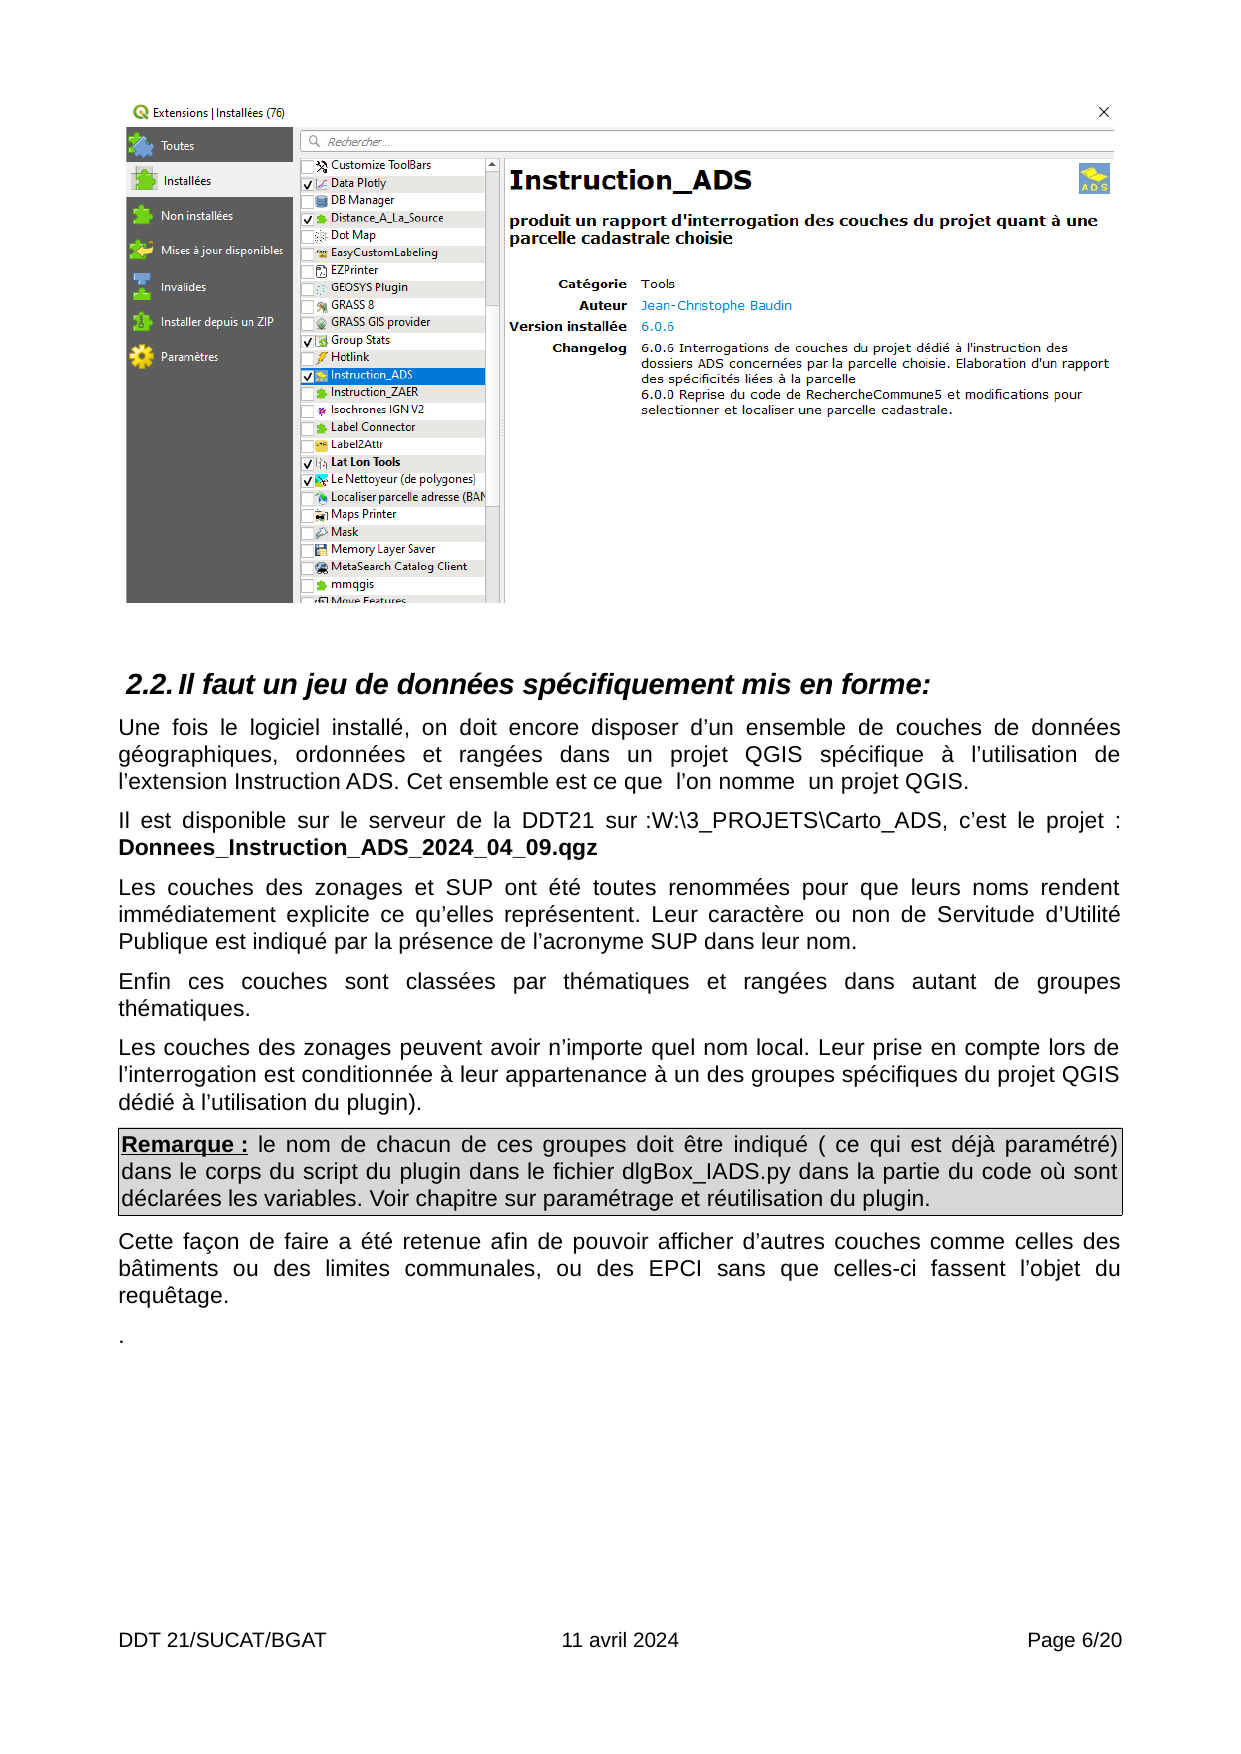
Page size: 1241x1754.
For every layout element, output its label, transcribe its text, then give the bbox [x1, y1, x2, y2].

text . [118, 1321, 1122, 1348]
picture [126, 98, 1115, 603]
text Une fois le logiciel installé, on doit encore disposer d’un ensemble de couches de données géographiques, ordonnées et rangées dans un projet QGIS spécifique à l’utilisation de l’extension Instruction ADS. Cet ensemble est ce que l’on nomme un projet QGIS. [118, 713, 1122, 794]
text Enfin ces couches sont classées par thématiques et rangées dans autant de groupes thématiques. [118, 967, 1122, 1021]
text Cette façon de faire a été retenue afin de pouvoir afficher d’autres couches comme celles des bâtiments ou des limites communales, ou des EPCI sans que celles-ci fassent l’objet du requêtage. [118, 1227, 1122, 1308]
text Il est disponible sur le serveur de la DDT21 sur :W:\3_PROJETS\Carto_ADS, c’est le projet : Donnees_Instruction_ADS_2024_04_09.qgz [118, 807, 1122, 861]
text Les couches des zonages et SUP ont été toutes renommées pour que leurs noms rendent immédiatement explicite ce qu’elles représentent. Leur caractère ou non de Servitude d’Utilité Publique est indiqué par la présence de l’acronyme SUP dans leur nom. [118, 873, 1122, 954]
text Les couches des zonages peuvent avoir n’importe quel nom local. Leur prise en compte lors de l’interrogation est conditionnée à leur appartenance à un des groupes spécifiques du projet QGIS dédié à l’utilisation du plugin). [118, 1034, 1122, 1115]
text Remarque : le nom de chacun de ces groupes doit être indiqué ( ce qui est déjà paramétré) dans le corps du script du plugin dans le fichier dlgBox_IADS.py dans la partie du code où sont déclarées les variables. Voir chapitre sur paramétrage et réutilisation du plugin. [119, 1129, 1122, 1215]
subtitle Il faut un jeu de données spécifiquement mis en forme: [118, 667, 1122, 700]
